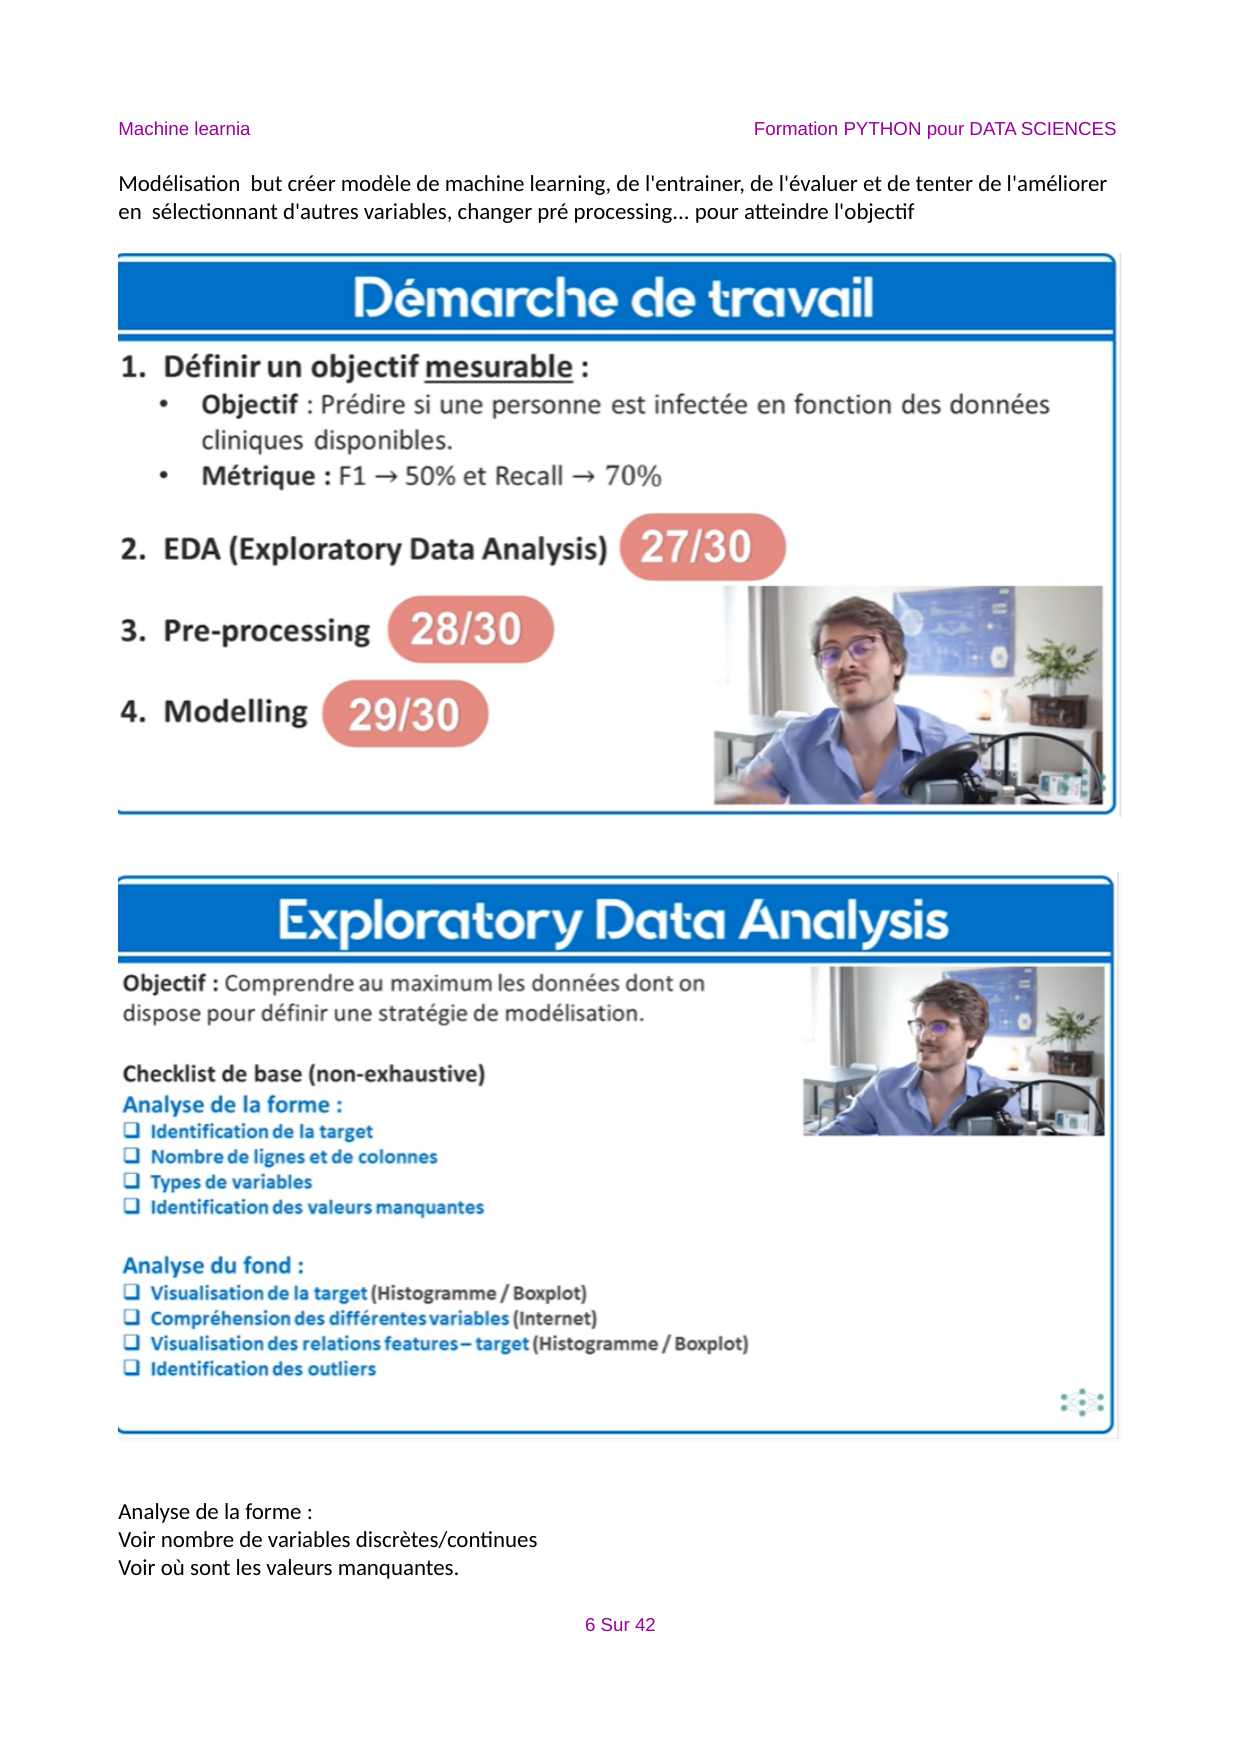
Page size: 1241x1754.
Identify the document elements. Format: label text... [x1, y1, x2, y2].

text Voir où sont les valeurs manquantes. [118, 1553, 1122, 1581]
text Analyse de la forme : [118, 1497, 1122, 1525]
picture [118, 253, 1122, 817]
text Voir nombre de variables discrètes/continues [118, 1525, 1122, 1553]
picture [118, 872, 1122, 1441]
text Modélisation but créer modèle de machine learning, de l'entrainer, de l'évaluer et de tenter de l'améliorer en sélectionnant d'autres variables, changer pré processing... pour atteindre l'objectif [118, 169, 1122, 225]
